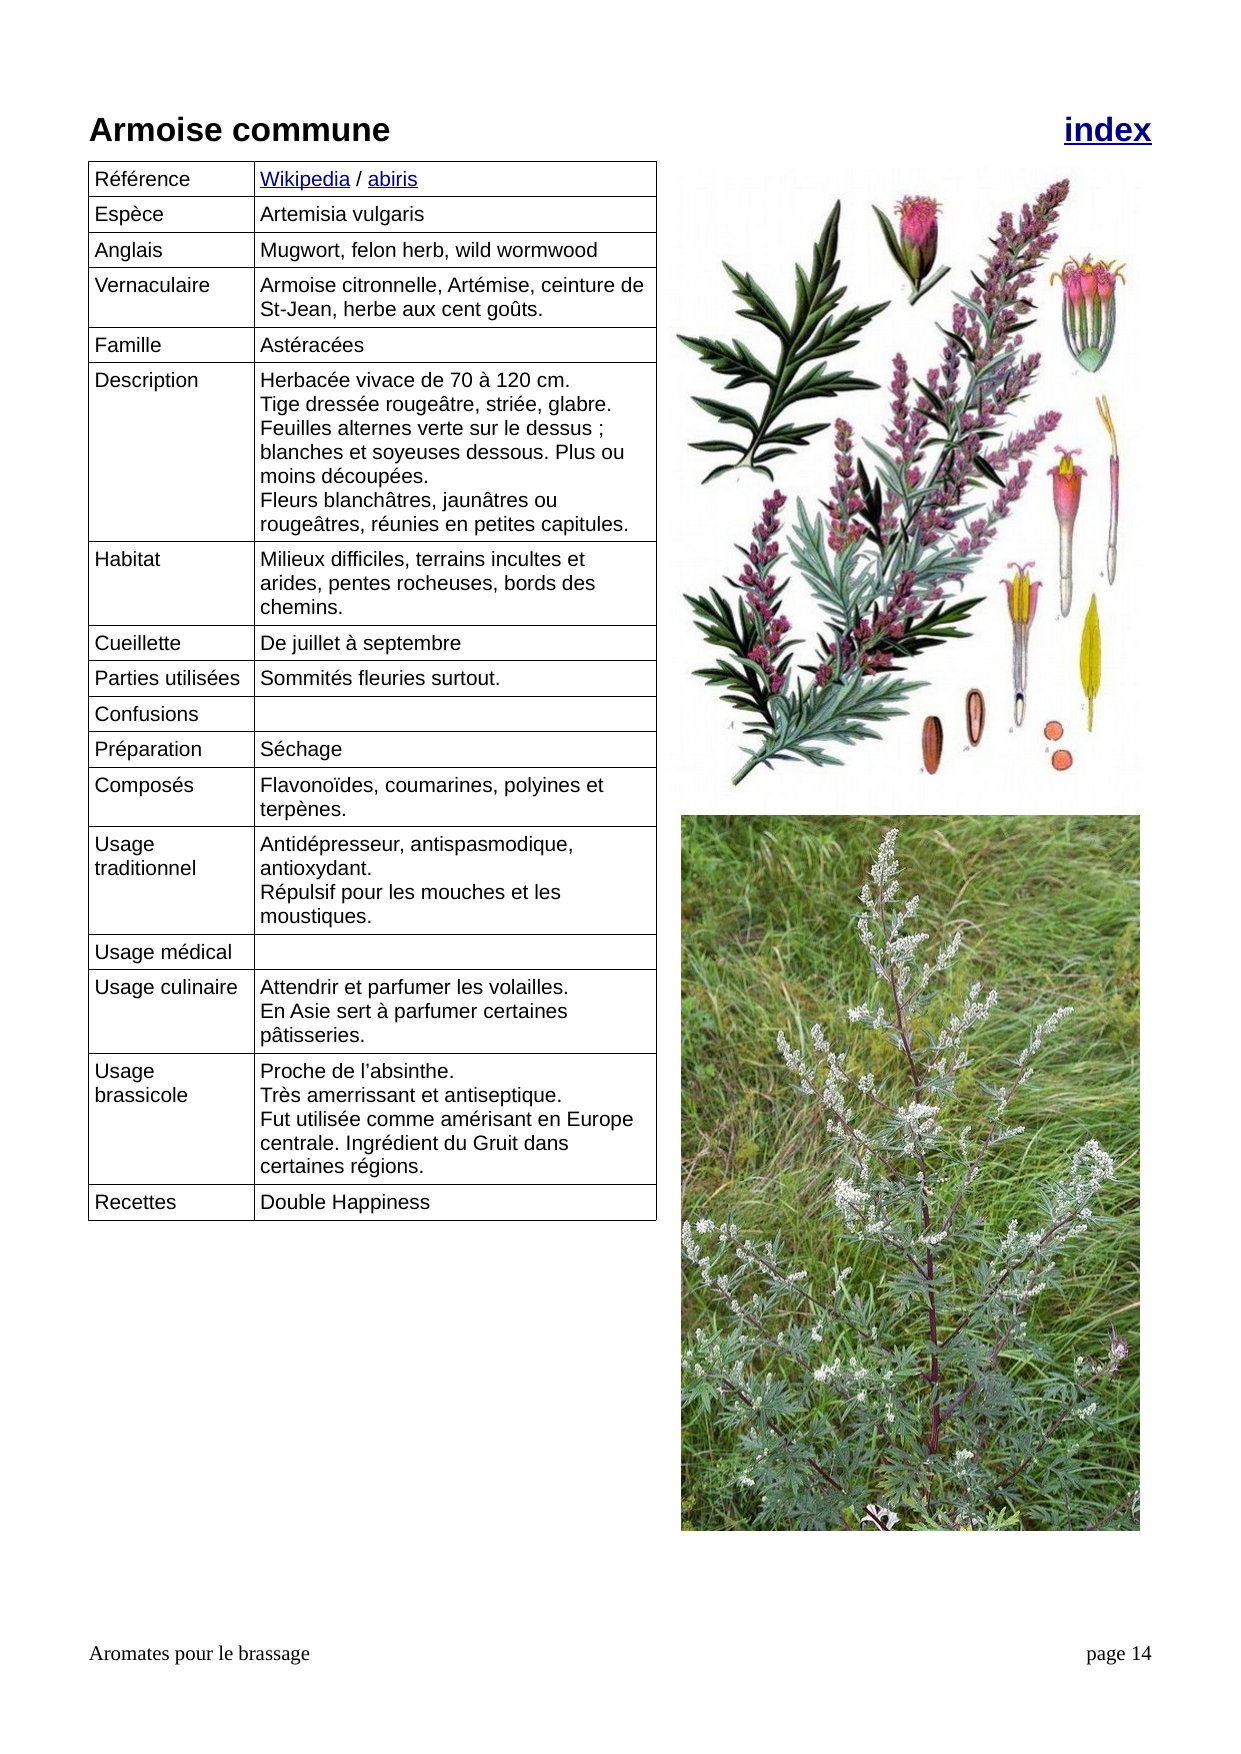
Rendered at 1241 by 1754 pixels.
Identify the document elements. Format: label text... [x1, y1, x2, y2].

table_cell Parties utilisées [89, 661, 254, 696]
table_cell Artemisia vulgaris [255, 197, 656, 232]
table_cell Milieux difficiles, terrains incultes et arides, pentes rocheuses, bords des chemins. [255, 542, 656, 625]
table_cell Usage médical [89, 935, 254, 969]
table_cell [255, 935, 656, 969]
table_cell Cueillette [89, 626, 254, 660]
table_cell Flavonoïdes, coumarines, polyines et terpènes. [255, 768, 656, 826]
table_cell De juillet à septembre [255, 626, 656, 660]
table_header Référence [89, 162, 254, 196]
table_cell Espèce [89, 197, 254, 232]
table_cell Proche de l’absinthe. Très amerrissant et antiseptique. Fut utilisée comme amérisant en Europe centrale. Ingrédient du Gruit dans certaines régions. [255, 1054, 656, 1184]
table_cell Antidépresseur, antispasmodique, antioxydant. Répulsif pour les mouches et les moustiques. [255, 827, 656, 934]
subtitle Armoise commune index [88, 109, 1152, 148]
table_cell Recettes [89, 1185, 254, 1219]
table_cell [255, 697, 656, 731]
table_cell Composés [89, 768, 254, 826]
table_cell Séchage [255, 732, 656, 767]
table_header Wikipedia / abiris [255, 162, 656, 196]
table_cell Usage traditionnel [89, 827, 254, 934]
table_cell Description [89, 363, 254, 541]
table_cell Vernaculaire [89, 268, 254, 327]
table_cell Confusions [89, 697, 254, 731]
table_cell Herbacée vivace de 70 à 120 cm. Tige dressée rougeâtre, striée, glabre. Feuilles alternes verte sur le dessus ; blanches et soyeuses dessous. Plus ou moins découpées. Fleurs blanchâtres, jaunâtres ou rougeâtres, réunies en petites capitules. [255, 363, 656, 541]
table_cell Sommités fleuries surtout. [255, 661, 656, 696]
table_cell Usage culinaire [89, 970, 254, 1053]
table_cell Famille [89, 328, 254, 362]
table_cell Astéracées [255, 328, 656, 362]
table_cell Attendrir et parfumer les volailles. En Asie sert à parfumer certaines pâtisseries. [255, 970, 656, 1053]
table_cell Mugwort, felon herb, wild wormwood [255, 233, 656, 267]
table_cell Usage brassicole [89, 1054, 254, 1184]
picture [668, 166, 1147, 1531]
table_cell Habitat [89, 542, 254, 625]
table_cell Double Happiness [255, 1185, 656, 1219]
table_cell Armoise citronnelle, Artémise, ceinture de St-Jean, herbe aux cent goûts. [255, 268, 656, 327]
table_cell Préparation [89, 732, 254, 767]
table_cell Anglais [89, 233, 254, 267]
